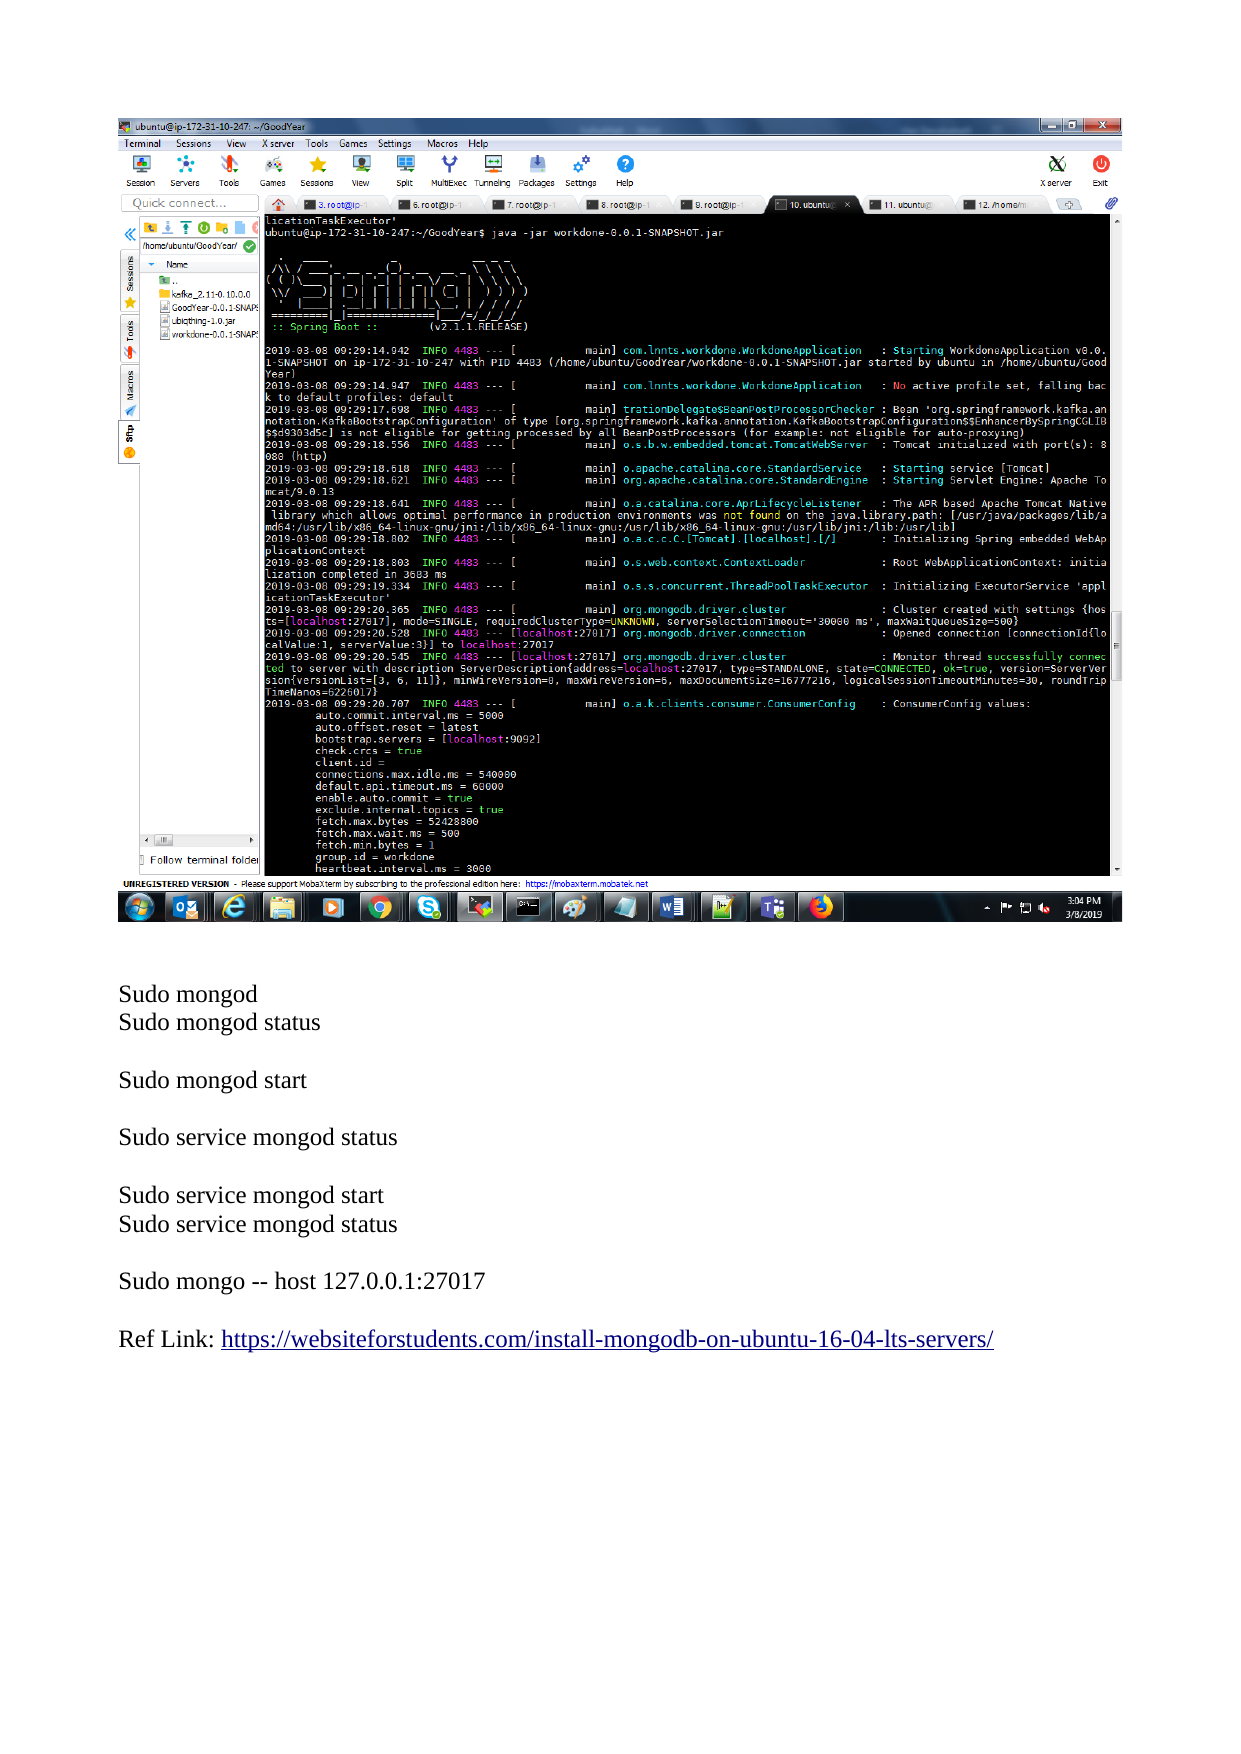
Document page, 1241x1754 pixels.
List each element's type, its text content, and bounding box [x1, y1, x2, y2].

text Sudo service mongod status [118, 1122, 1122, 1151]
text Sudo mongod start [118, 1065, 1122, 1094]
text Sudo service mongod status [118, 1209, 1122, 1237]
text Sudo mongod status [118, 1007, 1122, 1036]
text Sudo mongo -- host 127.0.0.1:27017 [118, 1266, 1122, 1295]
text Ref Link: https://websiteforstudents.com/install-mongodb-on-ubuntu-16-04-lts-servers/ [118, 1324, 1122, 1352]
picture [118, 118, 1123, 922]
text Sudo service mongod start [118, 1180, 1122, 1209]
text Sudo mongod [118, 979, 1122, 1007]
